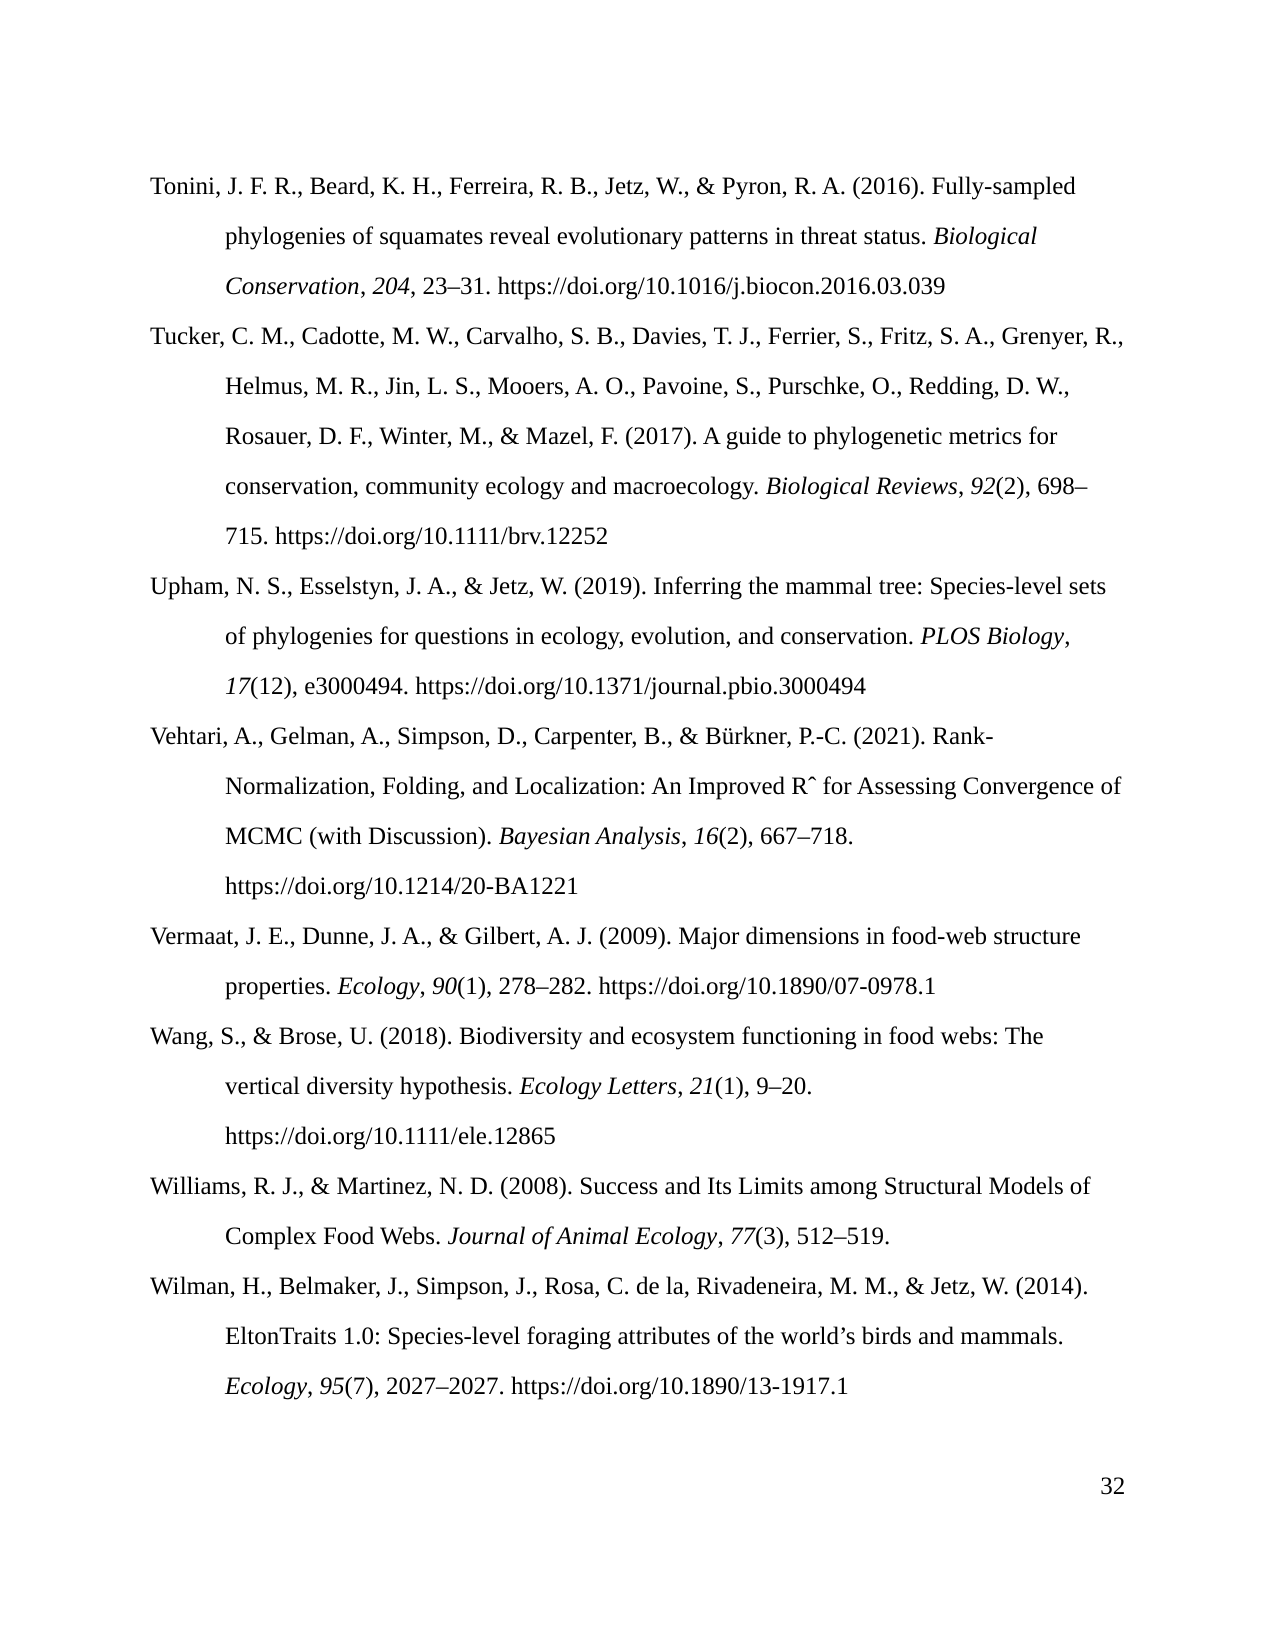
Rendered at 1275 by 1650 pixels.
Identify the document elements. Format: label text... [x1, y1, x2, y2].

text Wilman, H., Belmaker, J., Simpson, J., Rosa, C. de la, Rivadeneira, M. M., & Jetz, W. (2014). EltonTraits 1.0: Species-level foraging attributes of the world’s birds and mammals. Ecology, 95(7), 2027–2027. https://doi.org/10.1890/13-1917.1 [150, 1250, 1125, 1400]
text Tonini, J. F. R., Beard, K. H., Ferreira, R. B., Jetz, W., & Pyron, R. A. (2016). Fully-sampled phylogenies of squamates reveal evolutionary patterns in threat status. Biological Conservation, 204, 23–31. https://doi.org/10.1016/j.biocon.2016.03.039 [150, 150, 1125, 300]
text Vehtari, A., Gelman, A., Simpson, D., Carpenter, B., & Bürkner, P.-C. (2021). Rank-Normalization, Folding, and Localization: An Improved Rˆ for Assessing Convergence of MCMC (with Discussion). Bayesian Analysis, 16(2), 667–718. https://doi.org/10.1214/20-BA1221 [150, 700, 1125, 900]
text Williams, R. J., & Martinez, N. D. (2008). Success and Its Limits among Structural Models of Complex Food Webs. Journal of Animal Ecology, 77(3), 512–519. [150, 1150, 1125, 1250]
text Upham, N. S., Esselstyn, J. A., & Jetz, W. (2019). Inferring the mammal tree: Species-level sets of phylogenies for questions in ecology, evolution, and conservation. PLOS Biology, 17(12), e3000494. https://doi.org/10.1371/journal.pbio.3000494 [150, 550, 1125, 700]
text Vermaat, J. E., Dunne, J. A., & Gilbert, A. J. (2009). Major dimensions in food-web structure properties. Ecology, 90(1), 278–282. https://doi.org/10.1890/07-0978.1 [150, 900, 1125, 1000]
text Tucker, C. M., Cadotte, M. W., Carvalho, S. B., Davies, T. J., Ferrier, S., Fritz, S. A., Grenyer, R., Helmus, M. R., Jin, L. S., Mooers, A. O., Pavoine, S., Purschke, O., Redding, D. W., Rosauer, D. F., Winter, M., & Mazel, F. (2017). A guide to phylogenetic metrics for conservation, community ecology and macroecology. Biological Reviews, 92(2), 698–715. https://doi.org/10.1111/brv.12252 [150, 300, 1125, 550]
text Wang, S., & Brose, U. (2018). Biodiversity and ecosystem functioning in food webs: The vertical diversity hypothesis. Ecology Letters, 21(1), 9–20. https://doi.org/10.1111/ele.12865 [150, 1000, 1125, 1150]
